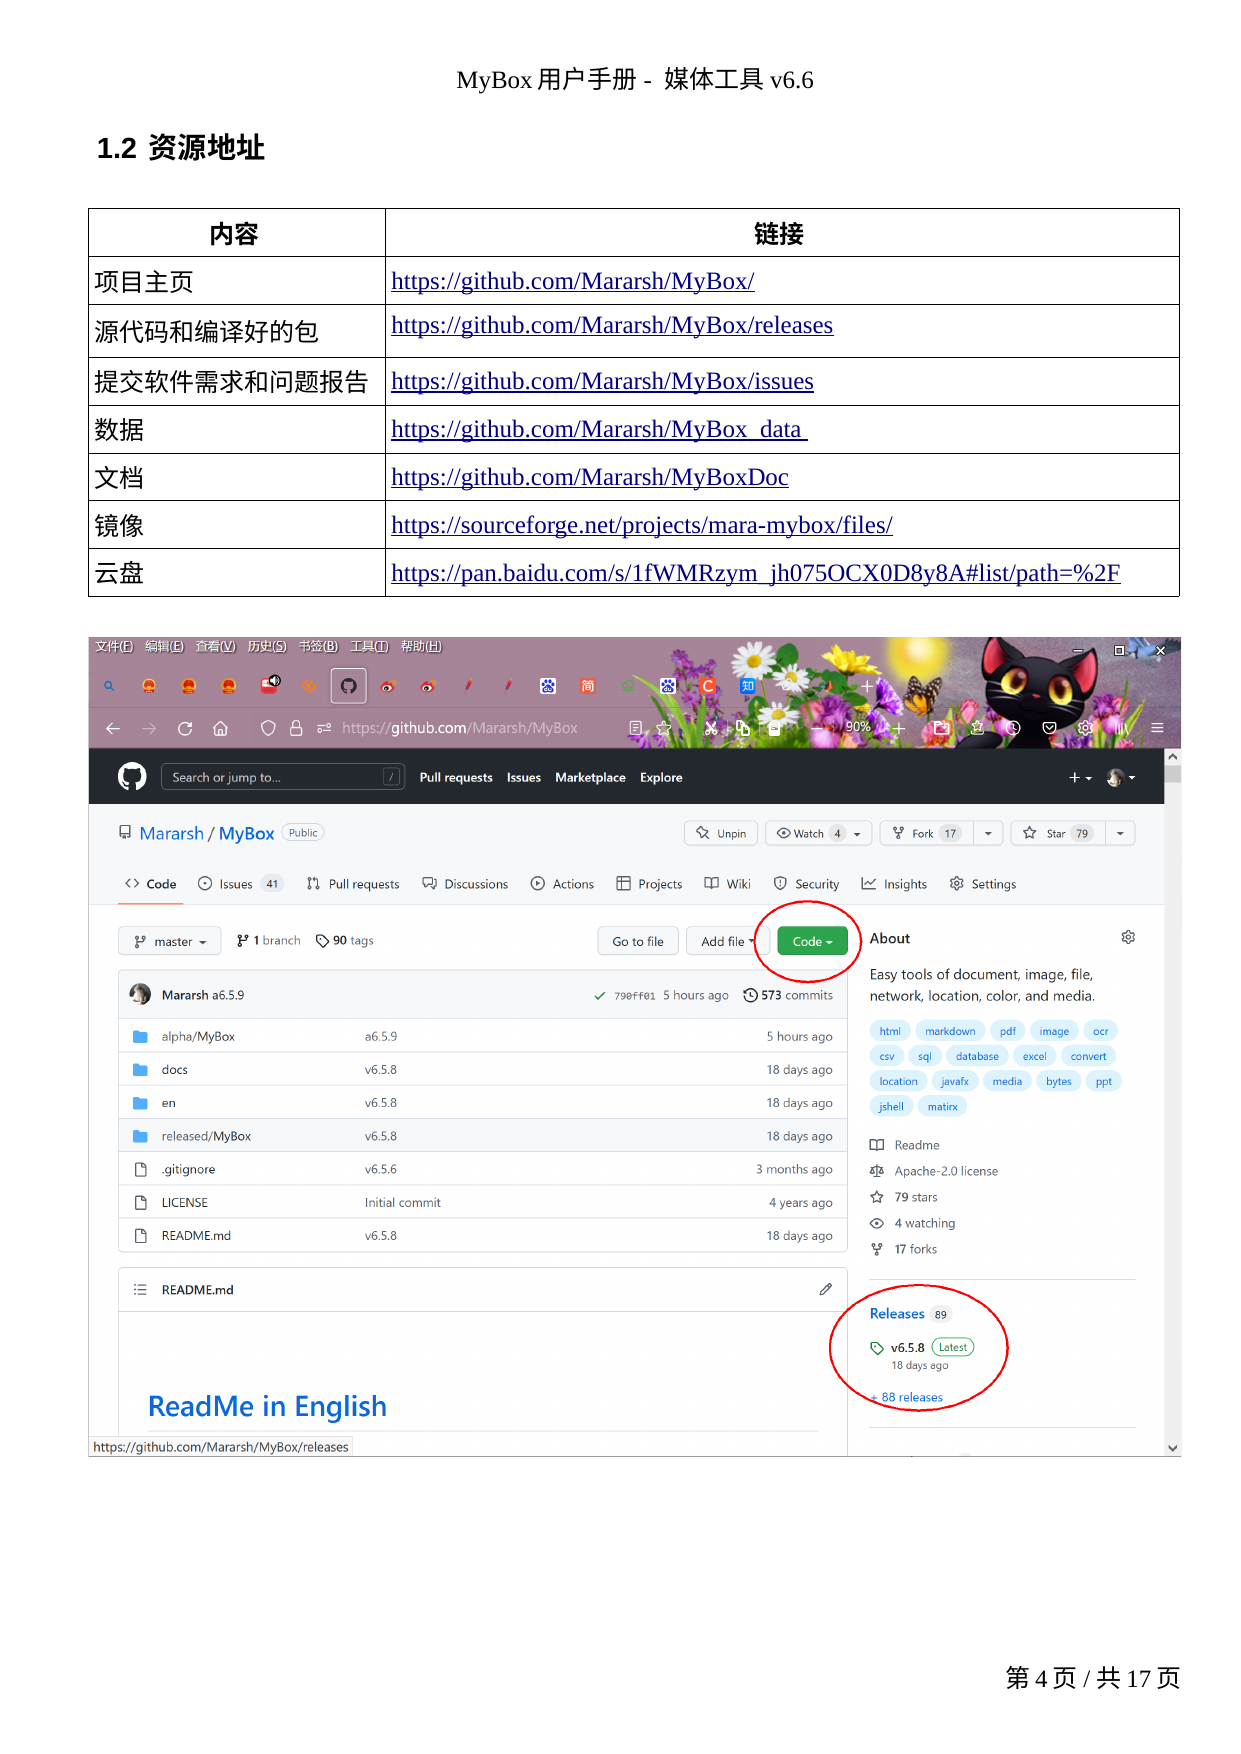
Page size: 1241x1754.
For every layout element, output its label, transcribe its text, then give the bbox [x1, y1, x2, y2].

table_header 内容 [89, 209, 385, 256]
table_cell 镜像 [89, 501, 385, 548]
subtitle 资源地址 [88, 125, 1181, 167]
table_cell https://github.com/Mararsh/MyBox/releases [386, 305, 1179, 357]
picture [88, 637, 1182, 1457]
table_cell 源代码和编译好的包 [89, 305, 385, 357]
table_cell https://github.com/Mararsh/MyBox_data [386, 406, 1179, 452]
table_cell https://sourceforge.net/projects/mara-mybox/files/ [386, 501, 1179, 548]
table_cell 云盘 [89, 549, 385, 596]
table_cell 文档 [89, 454, 385, 500]
table_cell 数据 [89, 406, 385, 452]
table_header 链接 [386, 209, 1179, 256]
table_cell https://github.com/Mararsh/MyBox/issues [386, 358, 1179, 404]
table_cell https://github.com/Mararsh/MyBox/ [386, 257, 1179, 304]
table_cell https://github.com/Mararsh/MyBoxDoc [386, 454, 1179, 500]
table_cell 提交软件需求和问题报告 [89, 358, 385, 404]
table_cell https://pan.baidu.com/s/1fWMRzym_jh075OCX0D8y8A#list/path=%2F [386, 549, 1179, 596]
table_cell 项目主页 [89, 257, 385, 304]
